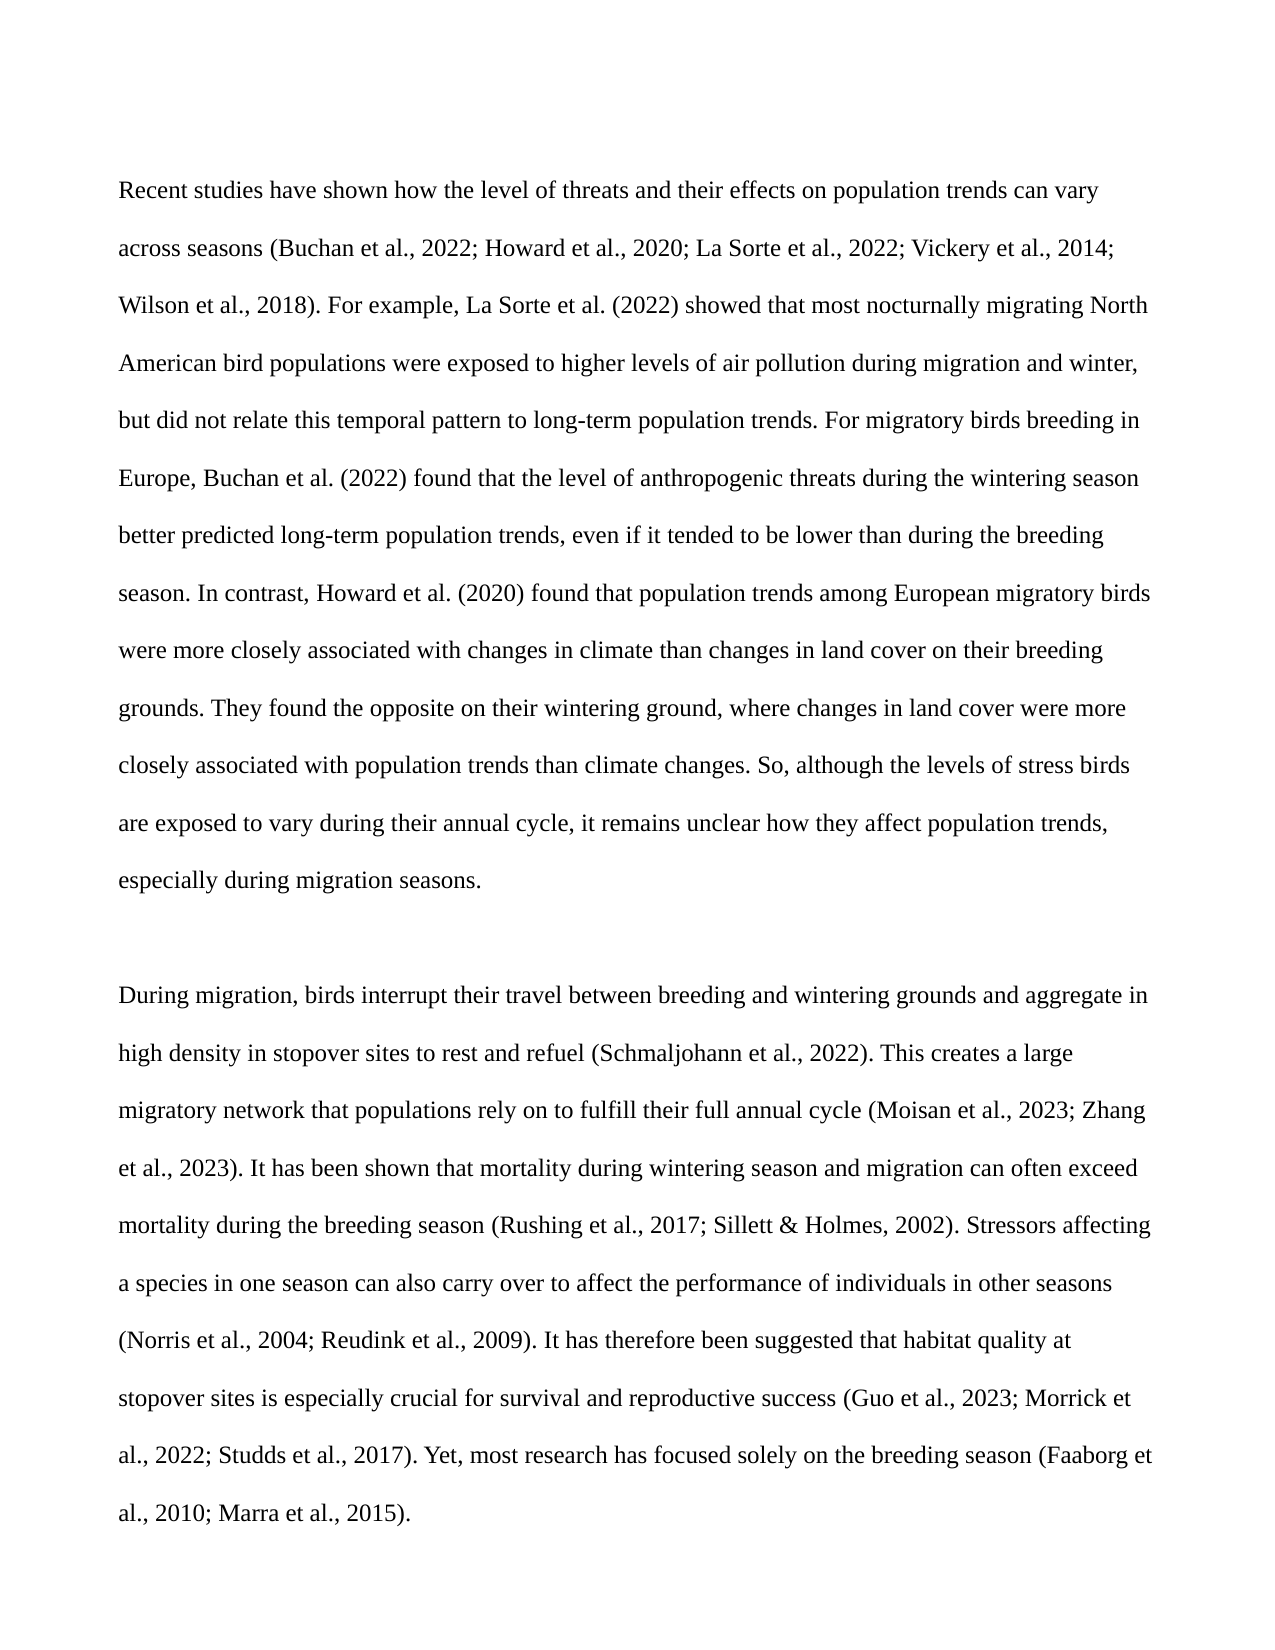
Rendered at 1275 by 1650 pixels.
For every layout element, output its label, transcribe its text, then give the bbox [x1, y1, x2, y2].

text Recent studies have shown how the level of threats and their effects on population trends can vary across seasons (Buchan et al., 2022; Howard et al., 2020; La Sorte et al., 2022; Vickery et al., 2014; Wilson et al., 2018). For example, La Sorte et al. (2022) showed that most nocturnally migrating North American bird populations were exposed to higher levels of air pollution during migration and winter, but did not relate this temporal pattern to long-term population trends. For migratory birds breeding in Europe, Buchan et al. (2022) found that the level of anthropogenic threats during the wintering season better predicted long-term population trends, even if it tended to be lower than during the breeding season. In contrast, Howard et al. (2020) found that population trends among European migratory birds were more closely associated with changes in climate than changes in land cover on their breeding grounds. They found the opposite on their wintering ground, where changes in land cover were more closely associated with population trends than climate changes. So, although the levels of stress birds are exposed to vary during their annual cycle, it remains unclear how they affect population trends, especially during migration seasons. [118, 176, 1157, 894]
text During migration, birds interrupt their travel between breeding and wintering grounds and aggregate in high density in stopover sites to rest and refuel (Schmaljohann et al., 2022). This creates a large migratory network that populations rely on to fulfill their full annual cycle (Moisan et al., 2023; Zhang et al., 2023). It has been shown that mortality during wintering season and migration can often exceed mortality during the breeding season (Rushing et al., 2017; Sillett & Holmes, 2002). Stressors affecting a species in one season can also carry over to affect the performance of individuals in other seasons (Norris et al., 2004; Reudink et al., 2009). It has therefore been suggested that habitat quality at stopover sites is especially crucial for survival and reproductive success (Guo et al., 2023; Morrick et al., 2022; Studds et al., 2017). Yet, most research has focused solely on the breeding season (Faaborg et al., 2010; Marra et al., 2015). [118, 981, 1157, 1527]
